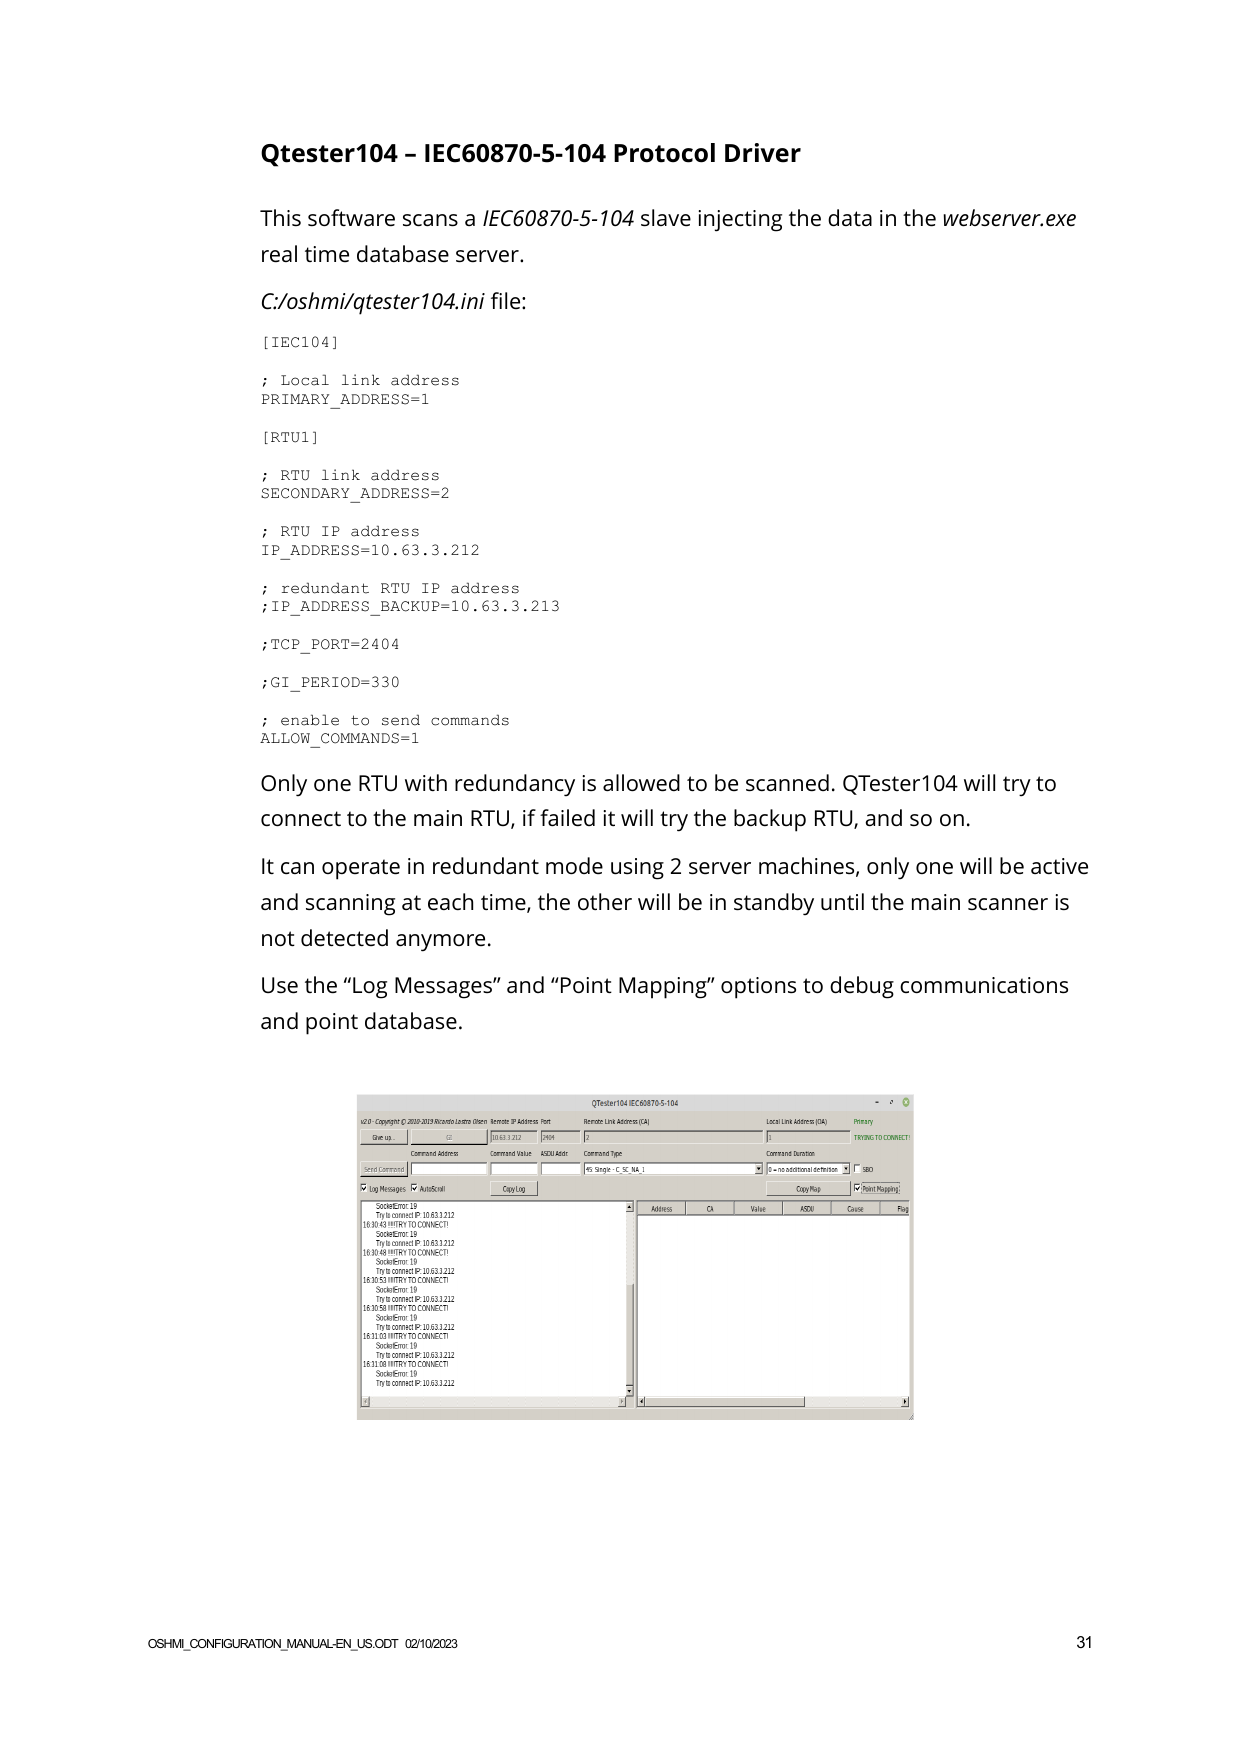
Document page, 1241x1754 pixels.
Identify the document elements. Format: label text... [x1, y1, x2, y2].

text ; enable to send commands [260, 711, 1093, 730]
text IP_ADDRESS=10.63.3.212 [260, 541, 1093, 560]
text Only one RTU with redundancy is allowed to be scanned. QTester104 will try to connect to the main RTU, if failed it will try the backup RTU, and so on. [260, 768, 1093, 833]
text ; Local link address [260, 372, 1093, 391]
text C:/oshmi/qtester104.ini file: [260, 286, 1093, 316]
text ; redundant RTU IP address [260, 579, 1093, 598]
text Use the “Log Messages” and “Point Mapping” options to debug communications and point database. [260, 970, 1093, 1036]
text ;GI_PERIOD=330 [260, 673, 1093, 692]
text SECONDARY_ADDRESS=2 [260, 485, 1093, 504]
text ;IP_ADDRESS_BACKUP=10.63.3.213 [260, 598, 1093, 617]
text This software scans a IEC60870-5-104 slave injecting the data in the webserver.exe real time database server. [260, 203, 1093, 268]
text ALLOW_COMMANDS=1 [260, 730, 1093, 749]
text PRIMARY_ADDRESS=1 [260, 391, 1093, 409]
text It can operate in redundant mode using 2 server machines, only one will be active and scanning at each time, the other will be in standby until the main scanner is not detected anymore. [260, 851, 1093, 952]
text [IEC104] [260, 334, 1093, 353]
picture [356, 1094, 914, 1420]
text ; RTU IP address [260, 523, 1093, 541]
subtitle Qtester104 – IEC60870-5-104 Protocol Driver [260, 136, 1093, 170]
text [RTU1] [260, 428, 1093, 447]
text ; RTU link address [260, 466, 1093, 485]
text ;TCP_PORT=2404 [260, 636, 1093, 654]
